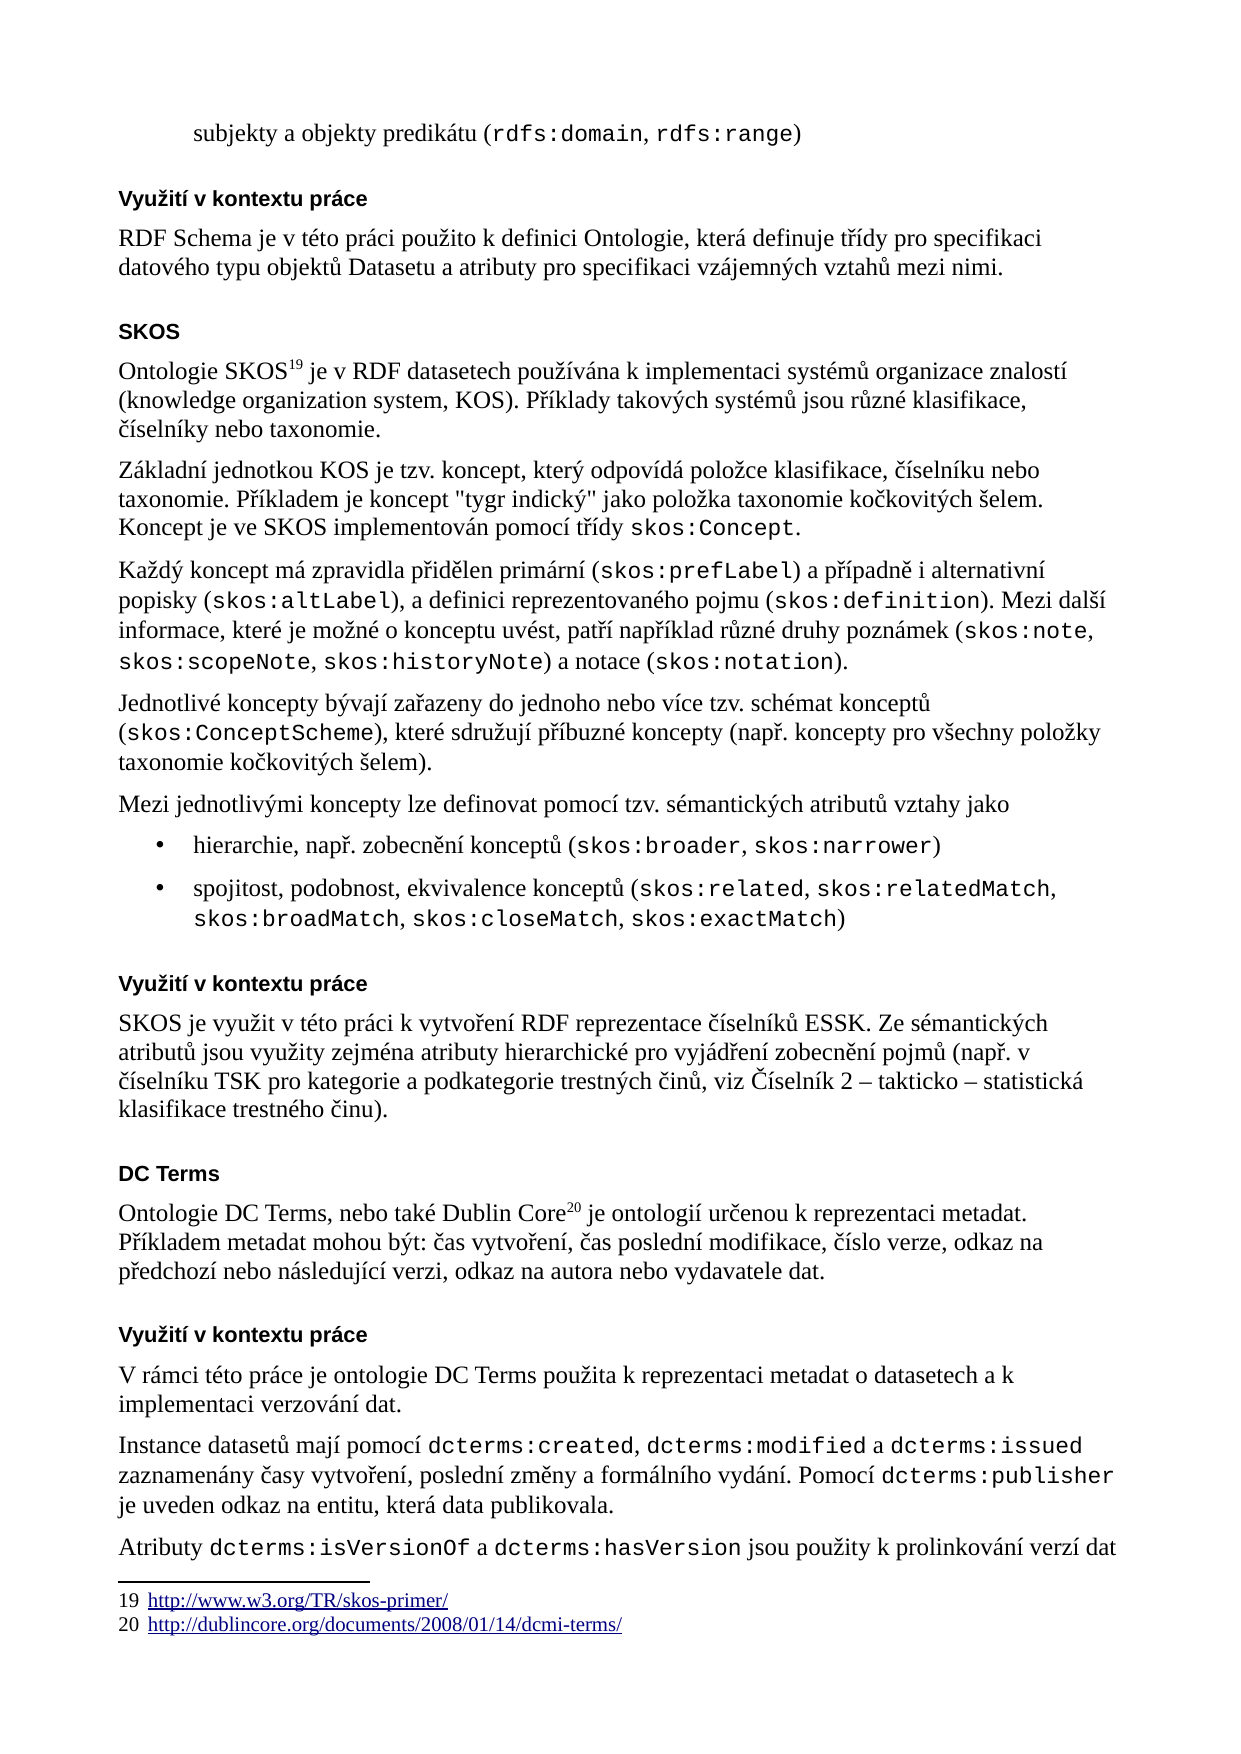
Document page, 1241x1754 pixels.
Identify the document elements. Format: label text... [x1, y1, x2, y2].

text Základní jednotkou KOS je tzv. koncept, který odpovídá položce klasifikace, číselníku nebo taxonomie. Příkladem je koncept "tygr indický" jako položka taxonomie kočkovitých šelem. Koncept je ve SKOS implementován pomocí třídy skos:Concept. [118, 455, 1122, 543]
text Ontologie SKOS je v RDF datasetech používána k implementaci systémů organizace znalostí (knowledge organization system, KOS). Příklady takových systémů jsou různé klasifikace, číselníky nebo taxonomie. [118, 356, 1122, 442]
text V rámci této práce je ontologie DC Terms použita k reprezentaci metadat o datasetech a k implementaci verzování dat. [118, 1360, 1122, 1417]
text Mezi jednotlivými koncepty lze definovat pomocí tzv. sémantických atributů vztahy jako [118, 789, 1122, 817]
text SKOS je využit v této práci k vytvoření RDF reprezentace číselníků ESSK. Ze sémantických atributů jsou využity zejména atributy hierarchické pro vyjádření zobecnění pojmů (např. v číselníku TSK pro kategorie a podkategorie trestných činů, viz Číselník 2 – takticko – statistická klasifikace trestného činu). [118, 1008, 1122, 1123]
subtitle Využití v kontextu práce [118, 186, 1122, 211]
list spojitost, podobnost, ekvivalence konceptů (skos:related, skos:relatedMatch, skos:broadMatch, skos:closeMatch, skos:exactMatch) [156, 873, 1122, 933]
subtitle Využití v kontextu práce [118, 971, 1122, 996]
list hierarchie, např. zobecnění konceptů (skos:broader, skos:narrower) [156, 830, 1122, 860]
text Ontologie DC Terms, nebo také Dublin Core je ontologií určenou k reprezentaci metadat. Příkladem metadat mohou být: čas vytvoření, čas poslední modifikace, číslo verze, odkaz na předchozí nebo následující verzi, odkaz na autora nebo vydavatele dat. [118, 1198, 1122, 1285]
text http://dublincore.org/documents/2008/01/14/dcmi-terms/ [118, 1612, 1122, 1636]
list subjekty a objekty predikátu (rdfs:domain, rdfs:range) [156, 118, 1122, 148]
text Atributy dcterms:isVersionOf a dcterms:hasVersion jsou použity k prolinkování verzí dat [118, 1532, 1122, 1562]
text Jednotlivé koncepty bývají zařazeny do jednoho nebo více tzv. schémat konceptů (skos:ConceptScheme), které sdružují příbuzné koncepty (např. koncepty pro všechny položky taxonomie kočkovitých šelem). [118, 688, 1122, 776]
text Každý koncept má zpravidla přidělen primární (skos:prefLabel) a případně i alternativní popisky (skos:altLabel), a definici reprezentovaného pojmu (skos:definition). Mezi další informace, které je možné o konceptu uvést, patří například různé druhy poznámek (skos:note, skos:scopeNote, skos:historyNote) a notace (skos:notation). [118, 555, 1122, 676]
subtitle Využití v kontextu práce [118, 1322, 1122, 1347]
text Instance datasetů mají pomocí dcterms:created, dcterms:modified a dcterms:issued zaznamenány časy vytvoření, poslední změny a formálního vydání. Pomocí dcterms:publisher je uveden odkaz na entitu, která data publikovala. [118, 1430, 1122, 1519]
subtitle DC Terms [118, 1161, 1122, 1186]
subtitle SKOS [118, 318, 1122, 344]
text RDF Schema je v této práci použito k definici Ontologie, která definuje třídy pro specifikaci datového typu objektů Datasetu a atributy pro specifikaci vzájemných vztahů mezi nimi. [118, 223, 1122, 281]
text http://www.w3.org/TR/skos-primer/ [118, 1588, 1122, 1612]
